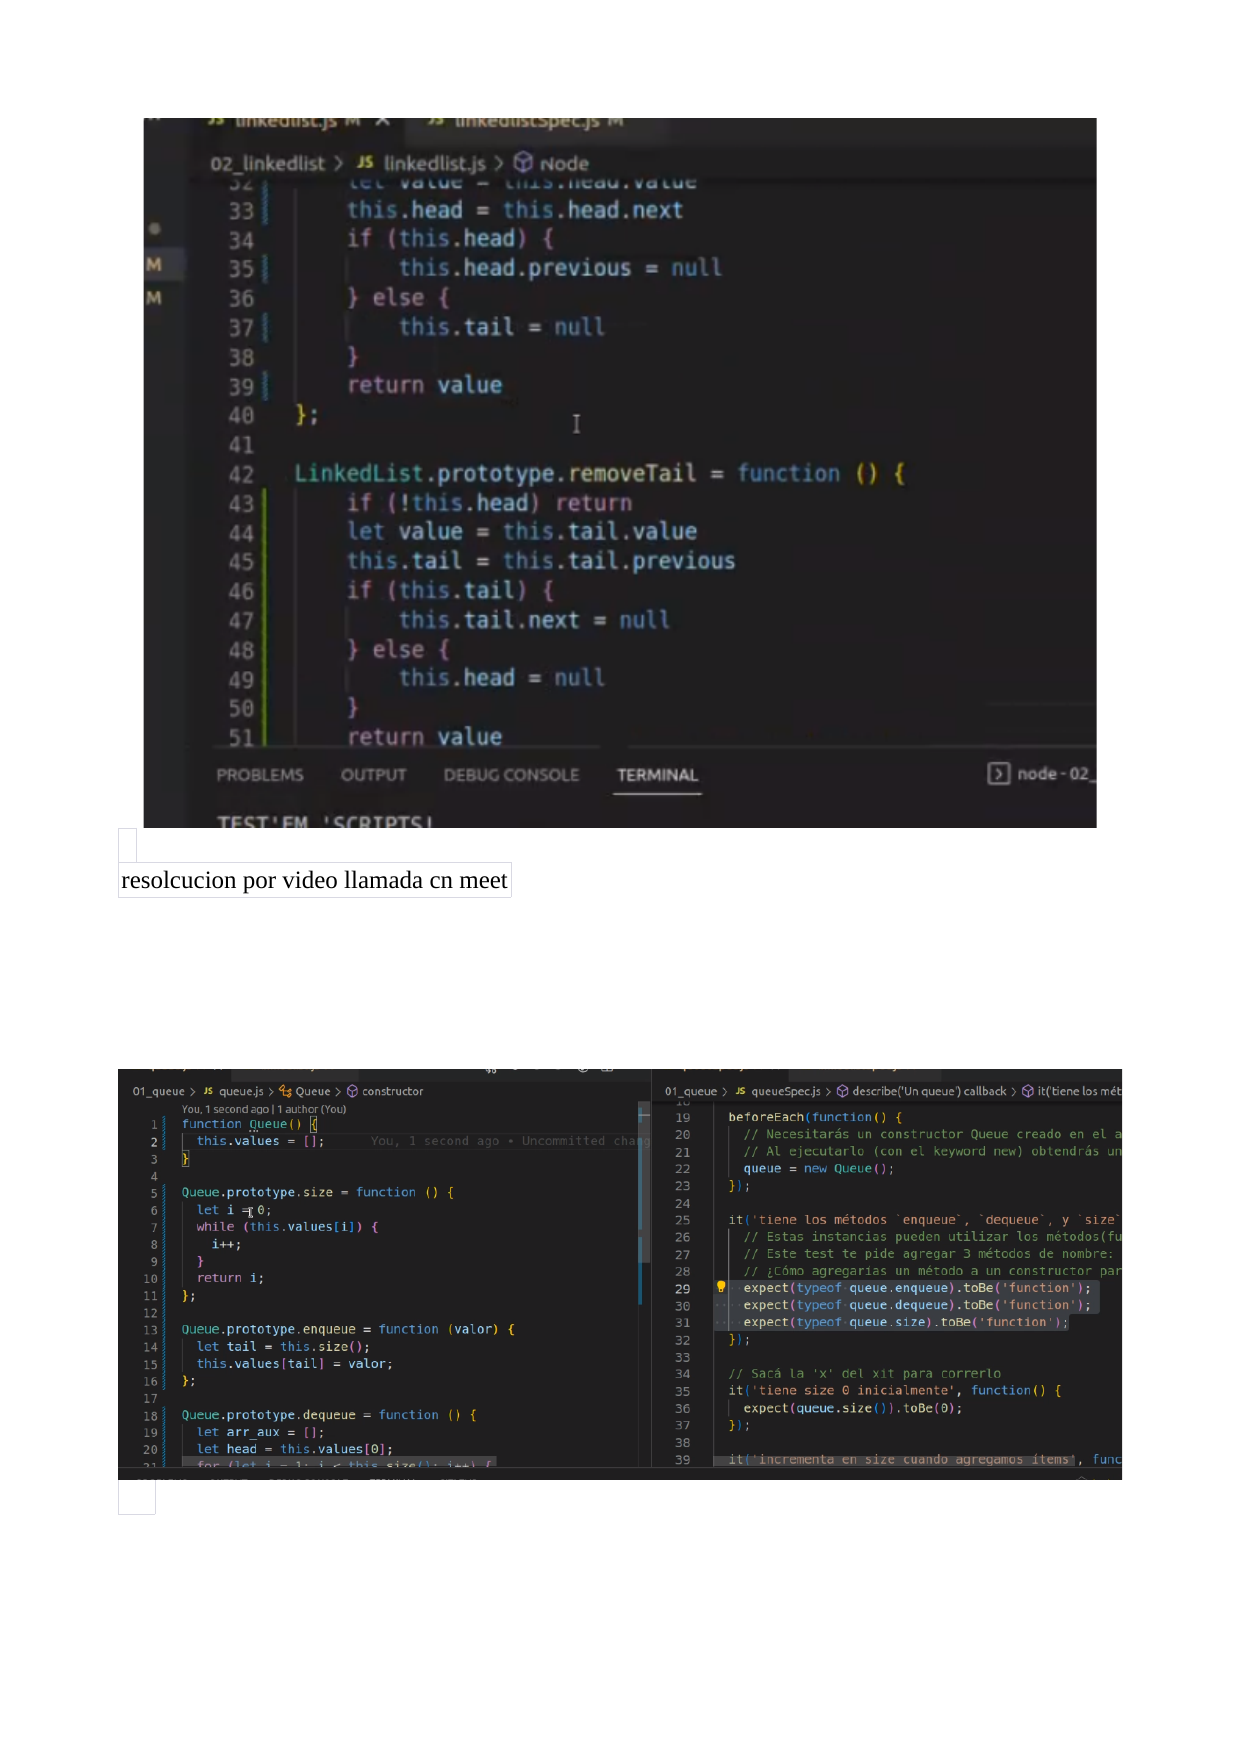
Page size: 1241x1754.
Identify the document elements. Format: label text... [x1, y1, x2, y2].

text resolcucion por video llamada cn meet [119, 863, 511, 897]
picture [118, 1069, 1123, 1480]
picture [143, 118, 1097, 828]
text [512, 862, 1122, 897]
